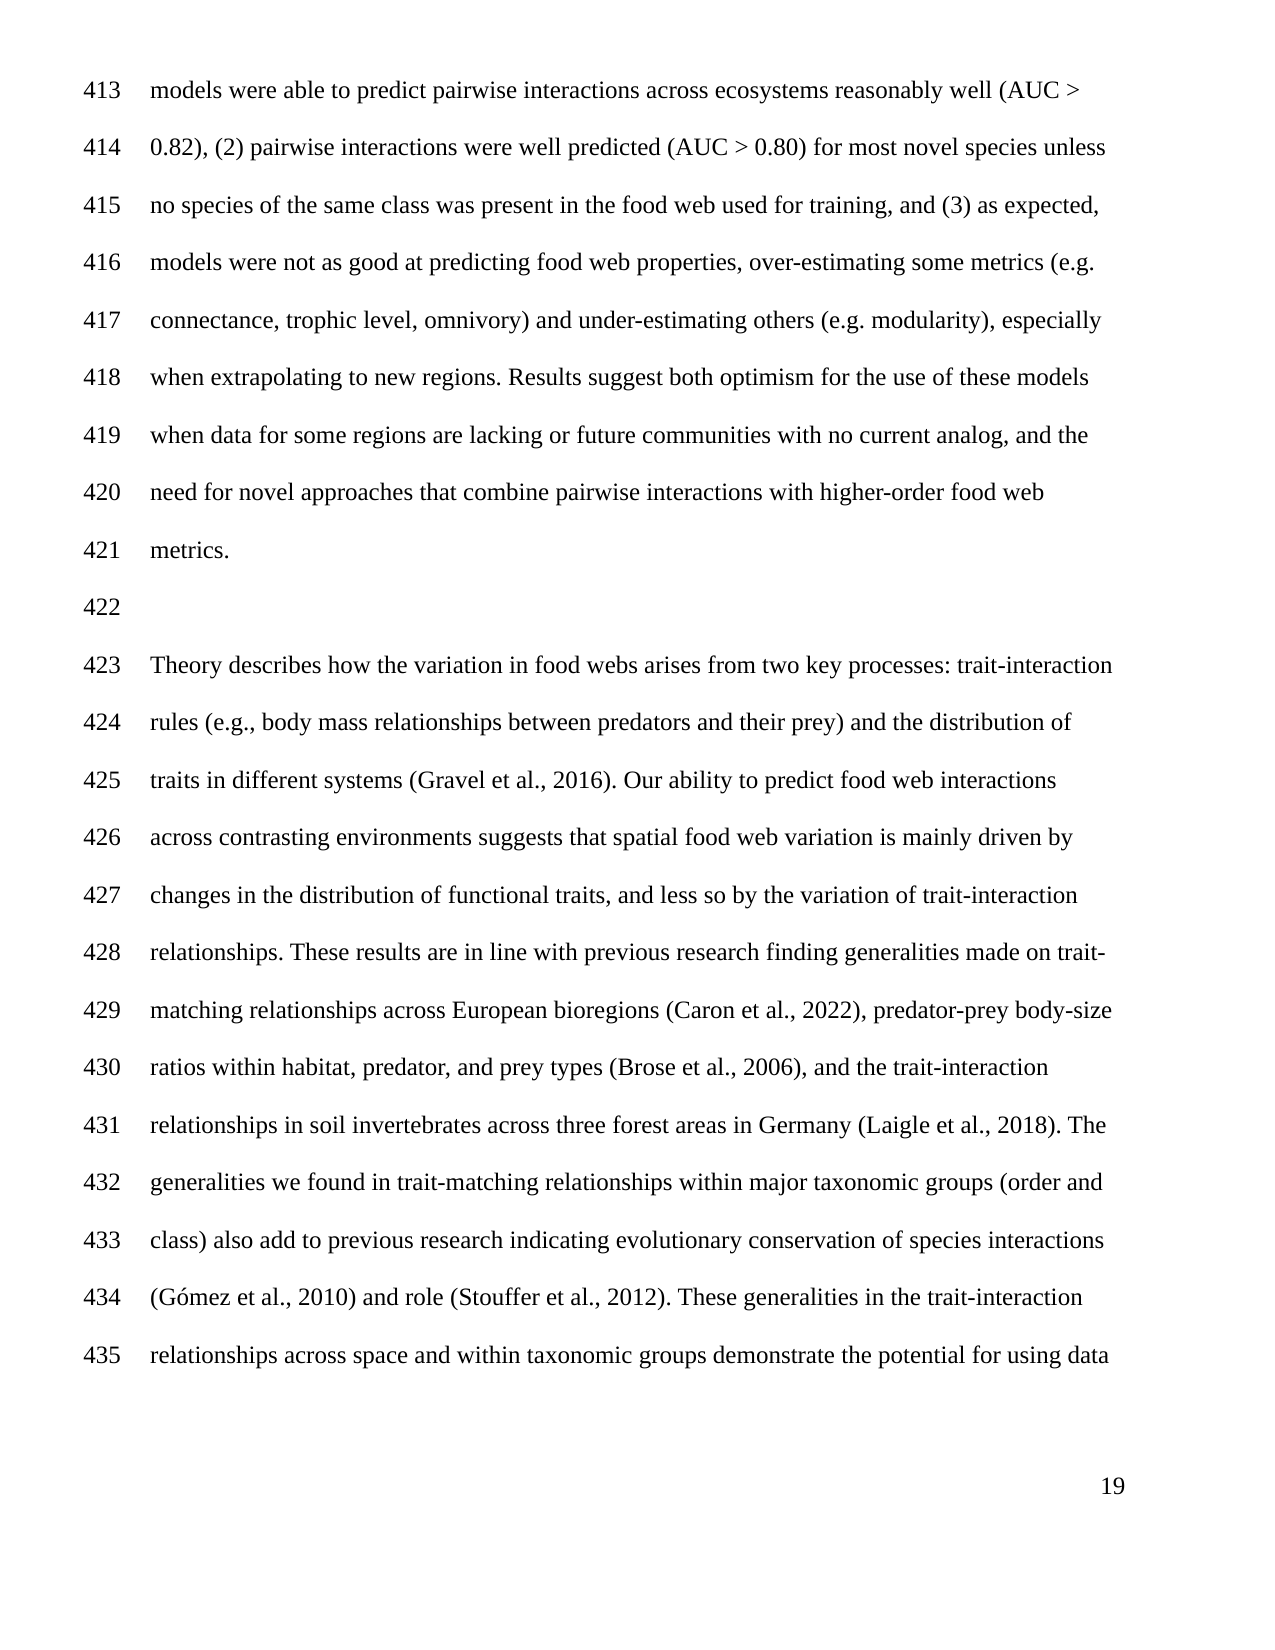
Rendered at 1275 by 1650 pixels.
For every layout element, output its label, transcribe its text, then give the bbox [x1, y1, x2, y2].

text Theory describes how the variation in food webs arises from two key processes: trait-interaction rules (e.g., body mass relationships between predators and their prey) and the distribution of traits in different systems (Gravel et al., 2016). Our ability to predict food web interactions across contrasting environments suggests that spatial food web variation is mainly driven by changes in the distribution of functional traits, and less so by the variation of trait-interaction relationships. These results are in line with previous research finding generalities made on trait-matching relationships across European bioregions (Caron et al., 2022), predator-prey body-size ratios within habitat, predator, and prey types (Brose et al., 2006), and the trait-interaction relationships in soil invertebrates across three forest areas in Germany (Laigle et al., 2018). The generalities we found in trait-matching relationships within major taxonomic groups (order and class) also add to previous research indicating evolutionary conservation of species interactions (Gómez et al., 2010) and role (Stouffer et al., 2012). These generalities in the trait-interaction relationships across space and within taxonomic groups demonstrate the potential for using data [150, 650, 1125, 1369]
text models were able to predict pairwise interactions across ecosystems reasonably well (AUC > 0.82), (2) pairwise interactions were well predicted (AUC > 0.80) for most novel species unless no species of the same class was present in the food web used for training, and (3) as expected, models were not as good at predicting food web properties, over-estimating some metrics (e.g. connectance, trophic level, omnivory) and under-estimating others (e.g. modularity), especially when extrapolating to new regions. Results suggest both optimism for the use of these models when data for some regions are lacking or future communities with no current analog, and the need for novel approaches that combine pairwise interactions with higher-order food web metrics. [150, 75, 1125, 564]
